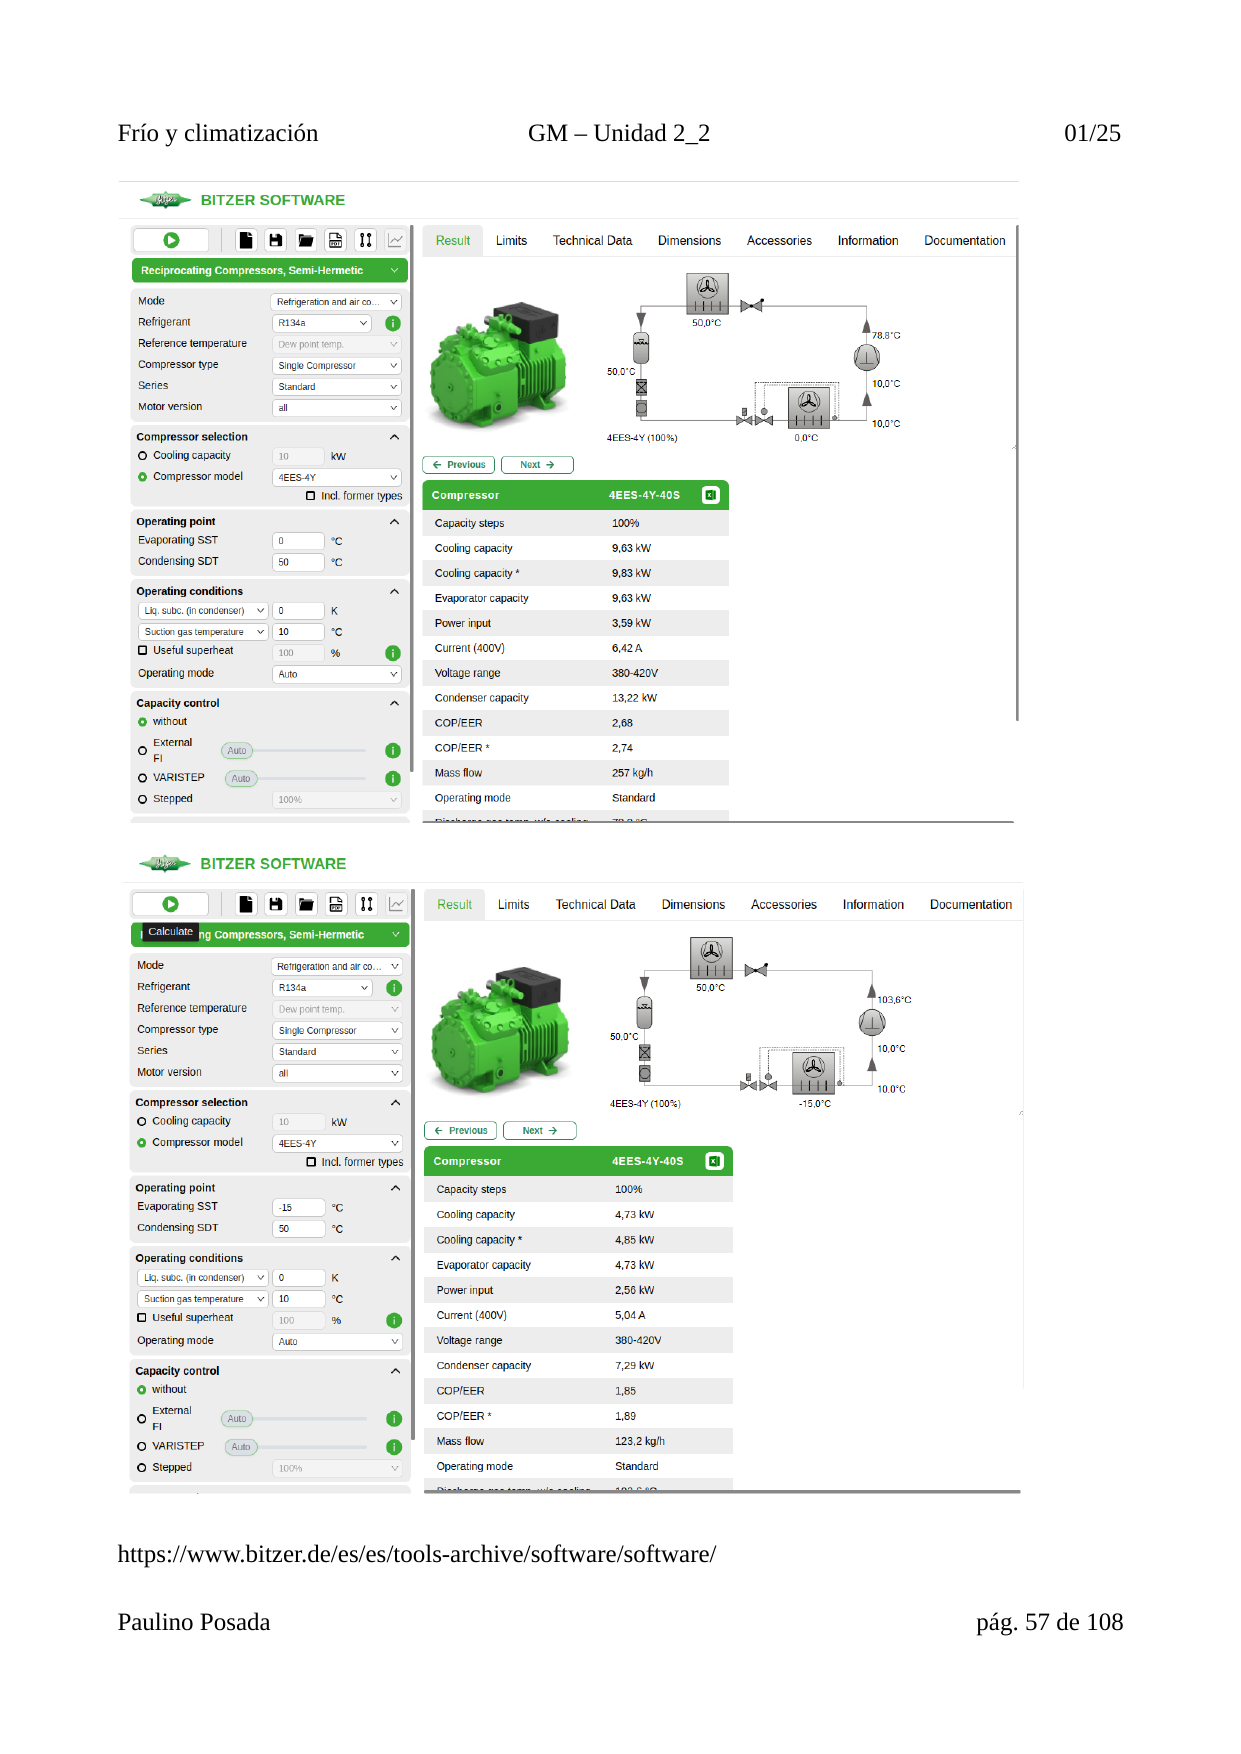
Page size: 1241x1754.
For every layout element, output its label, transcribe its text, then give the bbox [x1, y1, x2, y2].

picture [118, 180, 1019, 823]
text https://www.bitzer.de/es/es/tools-archive/software/software/ [117, 1539, 1123, 1568]
picture [123, 845, 1024, 1494]
